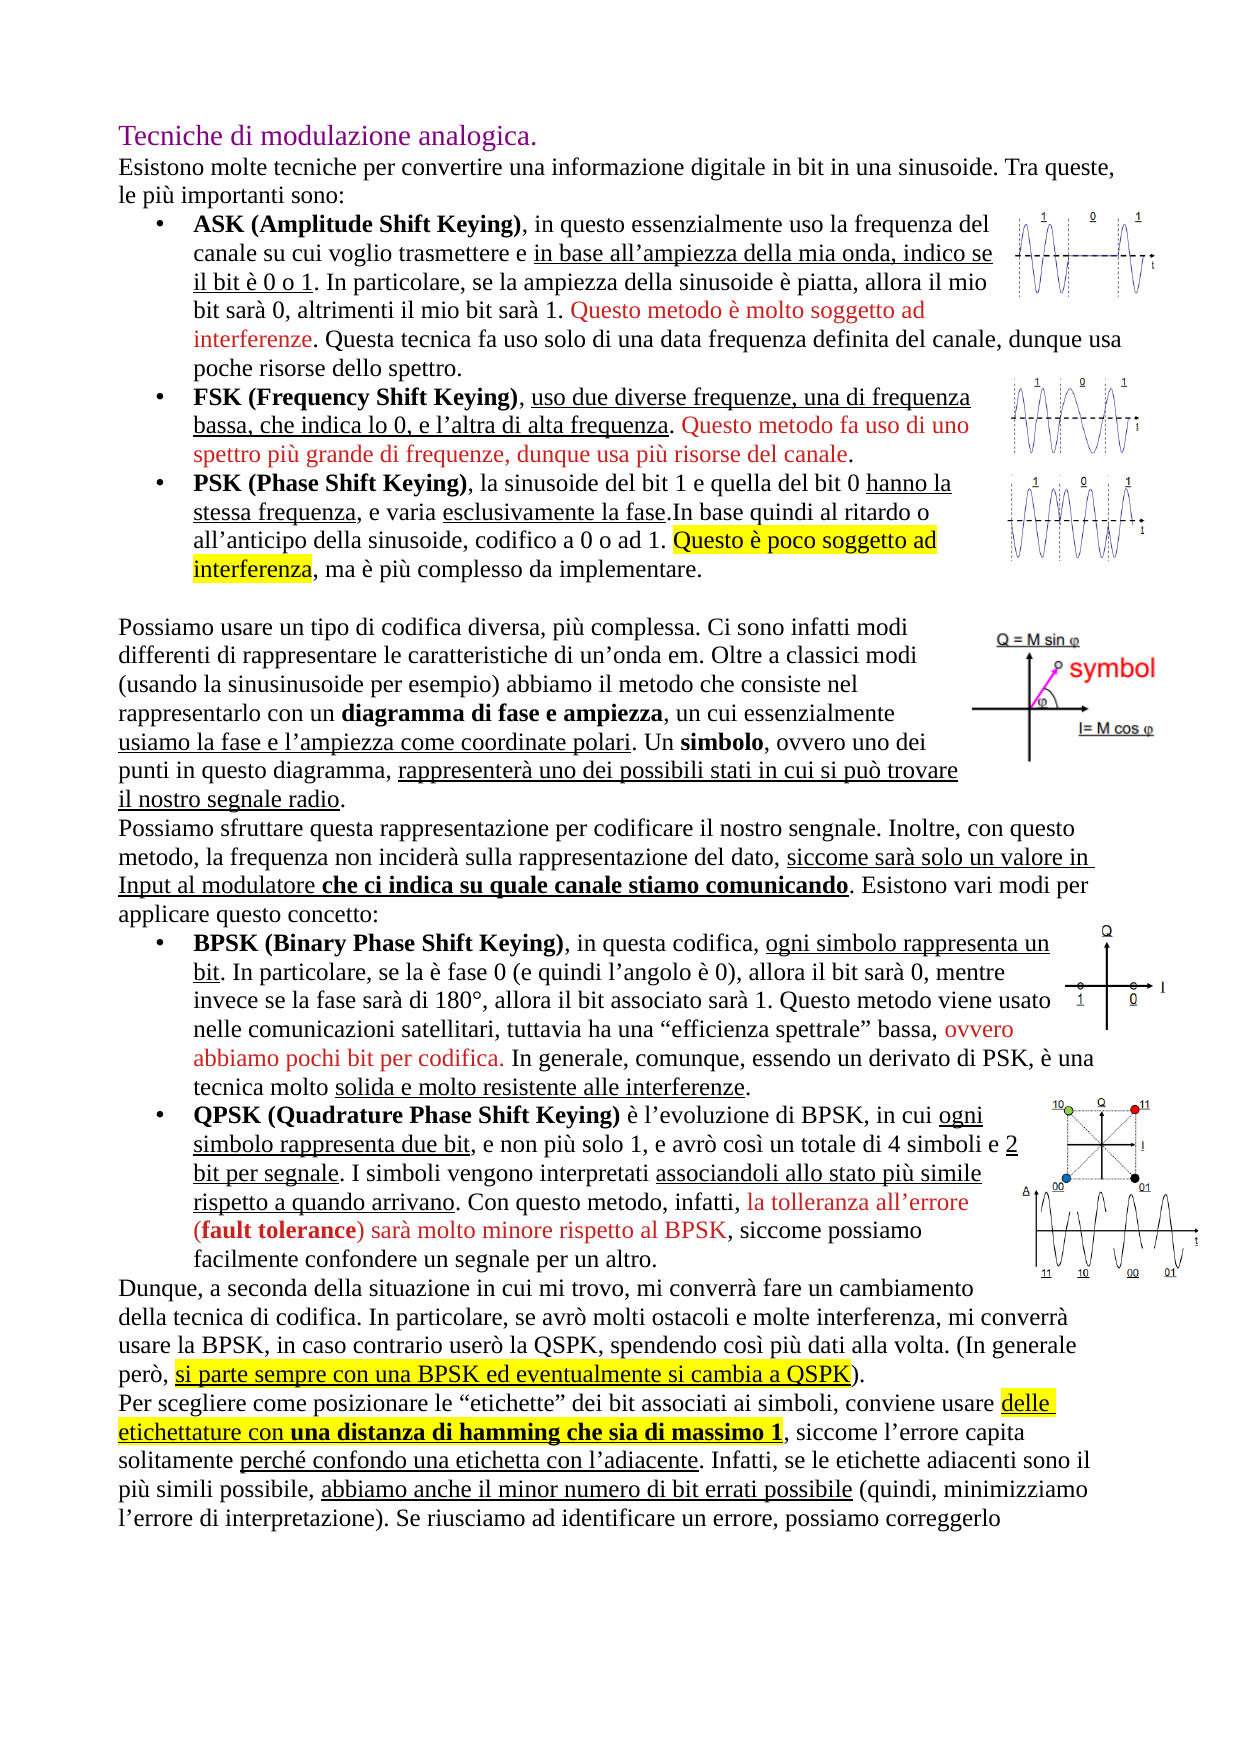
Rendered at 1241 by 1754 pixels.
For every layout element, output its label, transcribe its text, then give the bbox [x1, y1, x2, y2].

picture [971, 627, 1160, 770]
list QPSK (Quadrature Phase Shift Keying) è l’evoluzione di BPSK, in cui ogni simbolo rappresenta due bit, e non più solo 1, e avrò così un totale di 4 simboli e 2 bit per segnale. I simboli vengono interpretati associandoli allo stato più simile rispetto a quando arrivano. Con questo metodo, infatti, la tolleranza all’errore (fault tolerance) sarà molto minore rispetto al BPSK, siccome possiamo facilmente confondere un segnale per un altro. [156, 1100, 1020, 1273]
text Possiamo sfruttare questa rappresentazione per codificare il nostro sengnale. Inoltre, con questo metodo, la frequenza non inciderà sulla rappresentazione del dato, siccome sarà solo un valore in Input al modulatore che ci indica su quale canale stiamo comunicando. Esistono vari modi per applicare questo concetto: [118, 813, 1122, 928]
list PSK (Phase Shift Keying), la sinusoide del bit 1 e quella del bit 0 hanno la stessa frequenza, e varia esclusivamente la fase.In base quindi al ritardo o all’anticipo della sinusoide, codifico a 0 o ad 1. Questo è poco soggetto ad interferenza, ma è più complesso da implementare. [156, 468, 1122, 583]
text Esistono molte tecniche per convertire una informazione digitale in bit in una sinusoide. Tra queste, le più importanti sono: [118, 152, 1122, 209]
text Per scegliere come posizionare le “etichette” dei bit associati ai simboli, conviene usare delle etichettature con una distanza di hamming che sia di massimo 1, siccome l’errore capita solitamente perché confondo una etichetta con l’adiacente. Infatti, se le etichette adiacenti sono il più simili possibile, abbiamo anche il minor numero di bit errati possibile (quindi, minimizziamo l’errore di interpretazione). Se riusciamo ad identificare un errore, possiamo correggerlo [118, 1388, 1122, 1532]
picture [1006, 475, 1146, 561]
text Possiamo usare un tipo di codifica diversa, più complessa. Ci sono infatti modi differenti di rappresentare le caratteristiche di un’onda em. Oltre a classici modi (usando la sinusinusoide per esempio) abbiamo il metodo che consiste nel rappresentarlo con un diagramma di fase e ampiezza, un cui essenzialmente usiamo la fase e l’ampiezza come coordinate polari. Un simbolo, ovvero uno dei punti in questo diagramma, rappresenterà uno dei possibili stati in cui si può trovare il nostro segnale radio. [118, 612, 1122, 813]
list FSK (Frequency Shift Keying), uso due diverse frequenze, una di frequenza bassa, che indica lo 0, e l’altra di alta frequenza. Questo metodo fa uso di uno spettro più grande di frequenze, dunque usa più risorse del canale. [156, 382, 1122, 468]
list BPSK (Binary Phase Shift Keying), in questa codifica, ogni simbolo rappresenta un bit. In particolare, se la è fase 0 (e quindi l’angolo è 0), allora il bit sarà 0, mentre invece se la fase sarà di 180°, allora il bit associato sarà 1. Questo metodo viene usato nelle comunicazioni satellitari, tuttavia ha una “efficienza spettrale” bassa, ovvero abbiamo pochi bit per codifica. In generale, comunque, essendo un derivato di PSK, è una tecnica molto solida e molto resistente alle interferenze. [156, 928, 1122, 1100]
picture [1020, 1097, 1199, 1279]
picture [1010, 378, 1143, 455]
list ASK (Amplitude Shift Keying), in questo essenzialmente uso la frequenza del canale su cui voglio trasmettere e in base all’ampiezza della mia onda, indico se il bit è 0 o 1. In particolare, se la ampiezza della sinusoide è piatta, allora il mio bit sarà 0, altrimenti il mio bit sarà 1. Questo metodo è molto soggetto ad interferenze. Questa tecnica fa uso solo di una data frequenza definita del canale, dunque usa poche risorse dello spettro. [156, 209, 1122, 382]
text Tecniche di modulazione analogica. [118, 118, 1122, 152]
picture [1012, 210, 1160, 301]
text Dunque, a seconda della situazione in cui mi trovo, mi converrà fare un cambiamento della tecnica di codifica. In particolare, se avrò molti ostacoli e molte interferenza, mi converrà usare la BPSK, in caso contrario userò la QSPK, spendendo così più dati alla volta. (In generale però, si parte sempre con una BPSK ed eventualmente si cambia a QSPK). [118, 1273, 1122, 1388]
picture [1058, 925, 1170, 1038]
